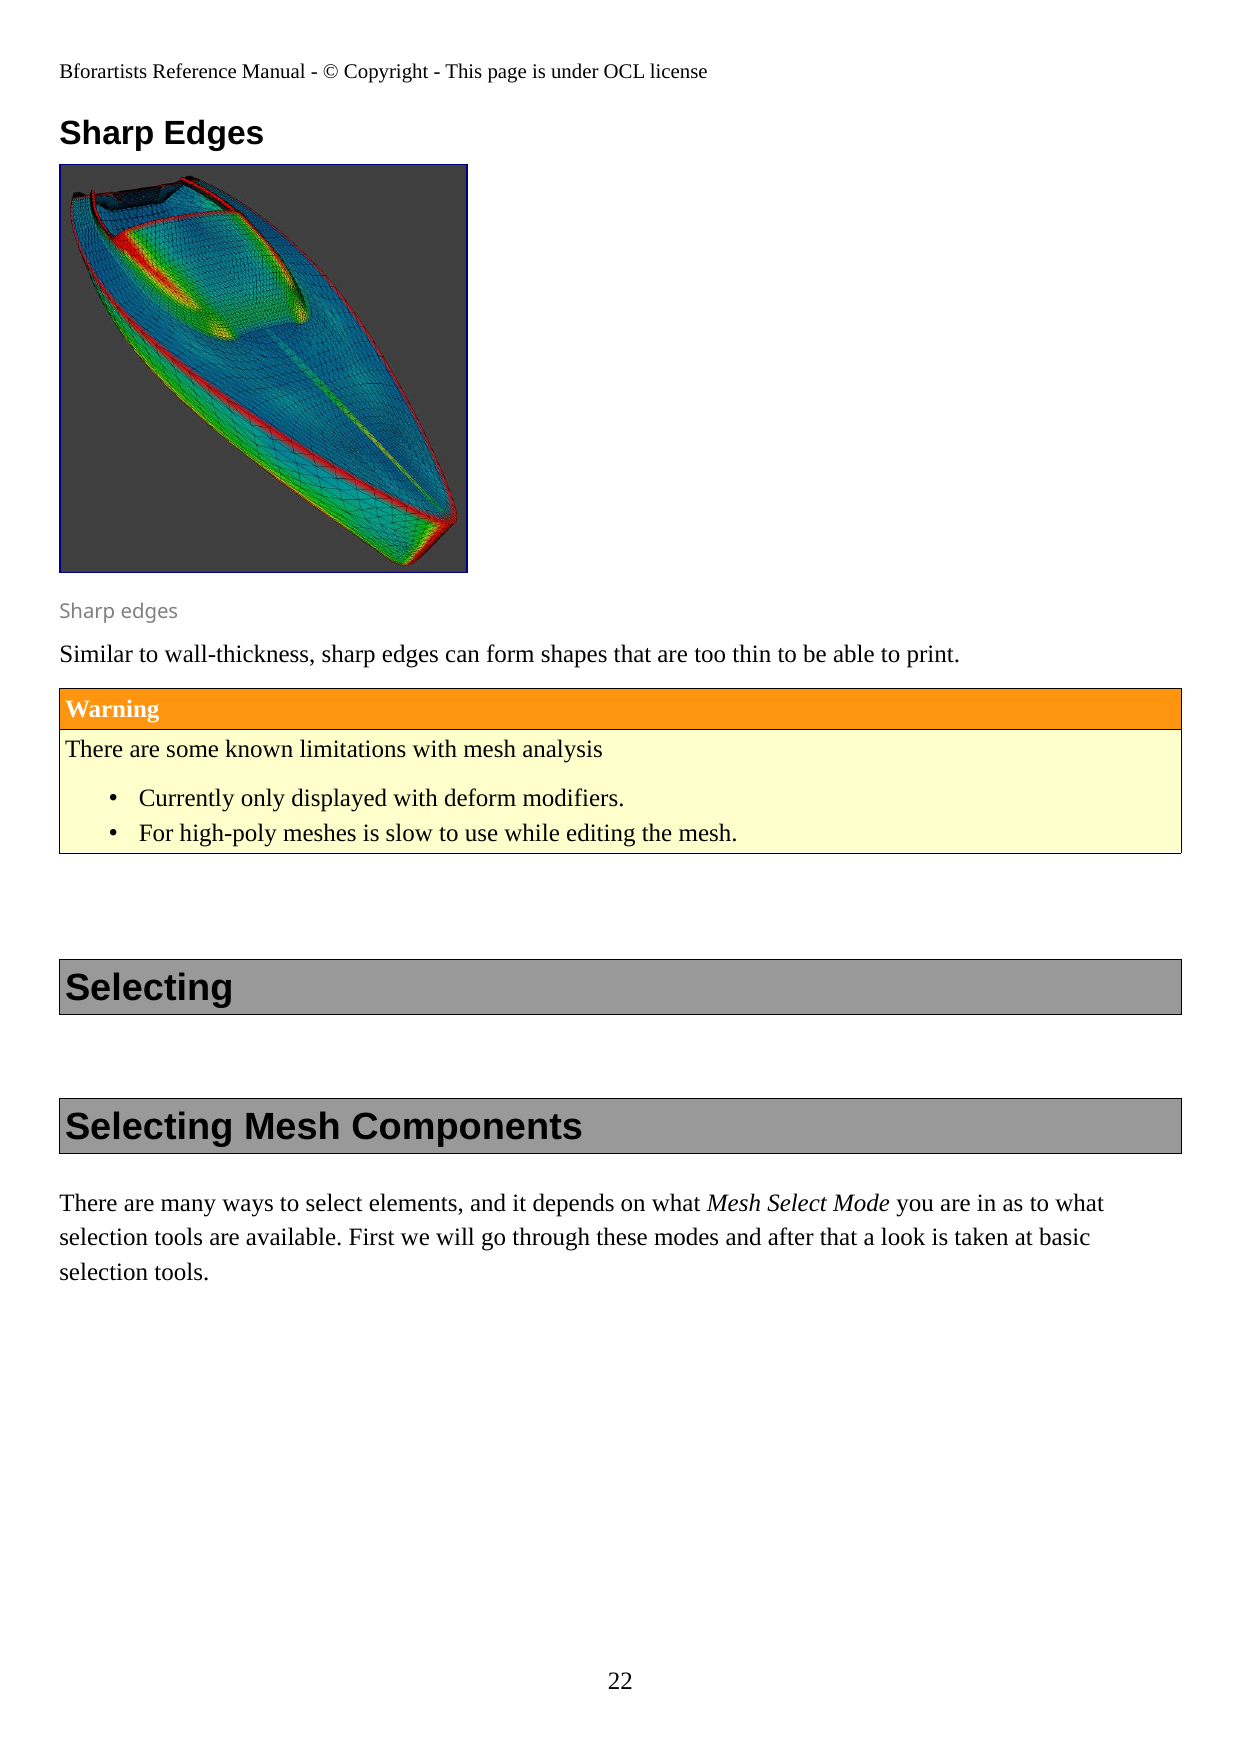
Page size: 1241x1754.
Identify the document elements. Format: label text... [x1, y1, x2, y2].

text Similar to wall-thickness, sharp edges can form shapes that are too thin to be able to print. [59, 639, 1181, 668]
table_header Selecting Mesh Components [60, 1099, 1181, 1153]
picture [61, 165, 466, 572]
text There are many ways to select elements, and it depends on what Mesh Select Mode you are in as to what selection tools are available. First we will go through these modes and after that a look is taken at basic selection tools. [59, 1188, 1181, 1286]
text Sharp edges [59, 593, 1181, 625]
table_header Selecting [60, 960, 1181, 1014]
table_header Warning [60, 689, 1181, 729]
subtitle Sharp Edges [59, 113, 1181, 151]
table_cell There are some known limitations with mesh analysis Currently only displayed with deform modifiers. For high-poly meshes is slow to use while editing the mesh. [60, 730, 1181, 852]
